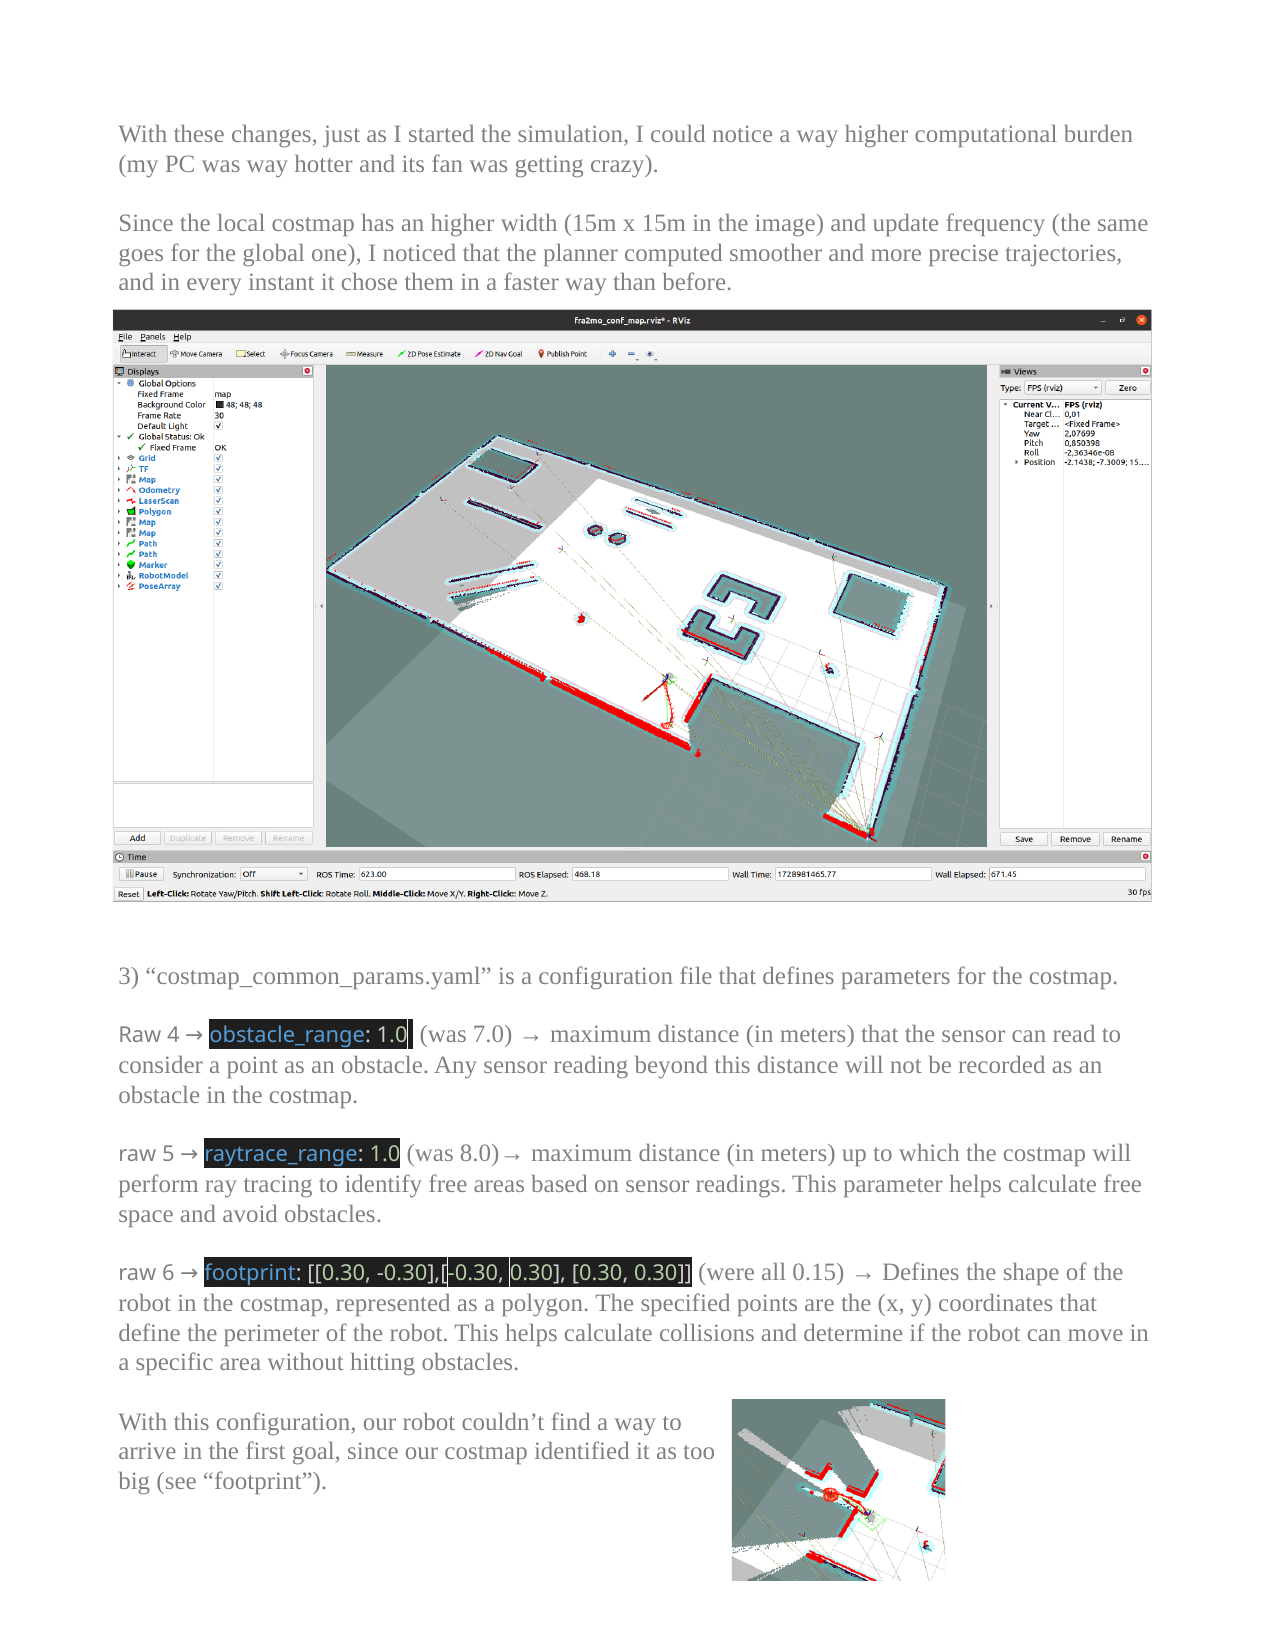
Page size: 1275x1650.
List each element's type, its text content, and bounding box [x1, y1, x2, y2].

text raw 6 → footprint: [[0.30, -0.30],[-0.30, 0.30], [0.30, 0.30]] (were all 0.15) → Defines the shape of the robot in the costmap, represented as a polygon. The specified points are the (x, y) coordinates that define the perimeter of the robot. This helps calculate collisions and determine if the robot can move in a specific area without hitting obstacles. [118, 1257, 1157, 1376]
text With these changes, just as I started the simulation, I could notice a way higher computational burden (my PC was way hotter and its fan was getting crazy). [118, 118, 1157, 177]
picture [828, 1399, 943, 1581]
text 3) “costmap_common_params.yaml” is a configuration file that defines parameters for the costmap. [118, 960, 1157, 990]
text [943, 1406, 1157, 1495]
text Raw 4 → obstacle_range: 1.0 (was 7.0) → maximum distance (in meters) that the sensor can read to consider a point as an obstacle. Any sensor reading beyond this distance will not be recorded as an obstacle in the costmap. [118, 1019, 1157, 1108]
text Since the local costmap has an higher width (15m x 15m in the image) and update frequency (the same goes for the global one), I noticed that the planner computed smoother and more precise trajectories, and in every instant it chose them in a faster way than before. [118, 207, 1157, 296]
text raw 5 → raytrace_range: 1.0 (was 8.0)→ maximum distance (in meters) up to which the costmap will perform ray tracing to identify free areas based on sensor readings. This parameter helps calculate free space and avoid obstacles. [118, 1138, 1157, 1227]
text With this configuration, our robot couldn’t find a way to arrive in the first goal, since our costmap identified it as too big (see “footprint”). [118, 1406, 828, 1495]
picture [112, 309, 1152, 902]
